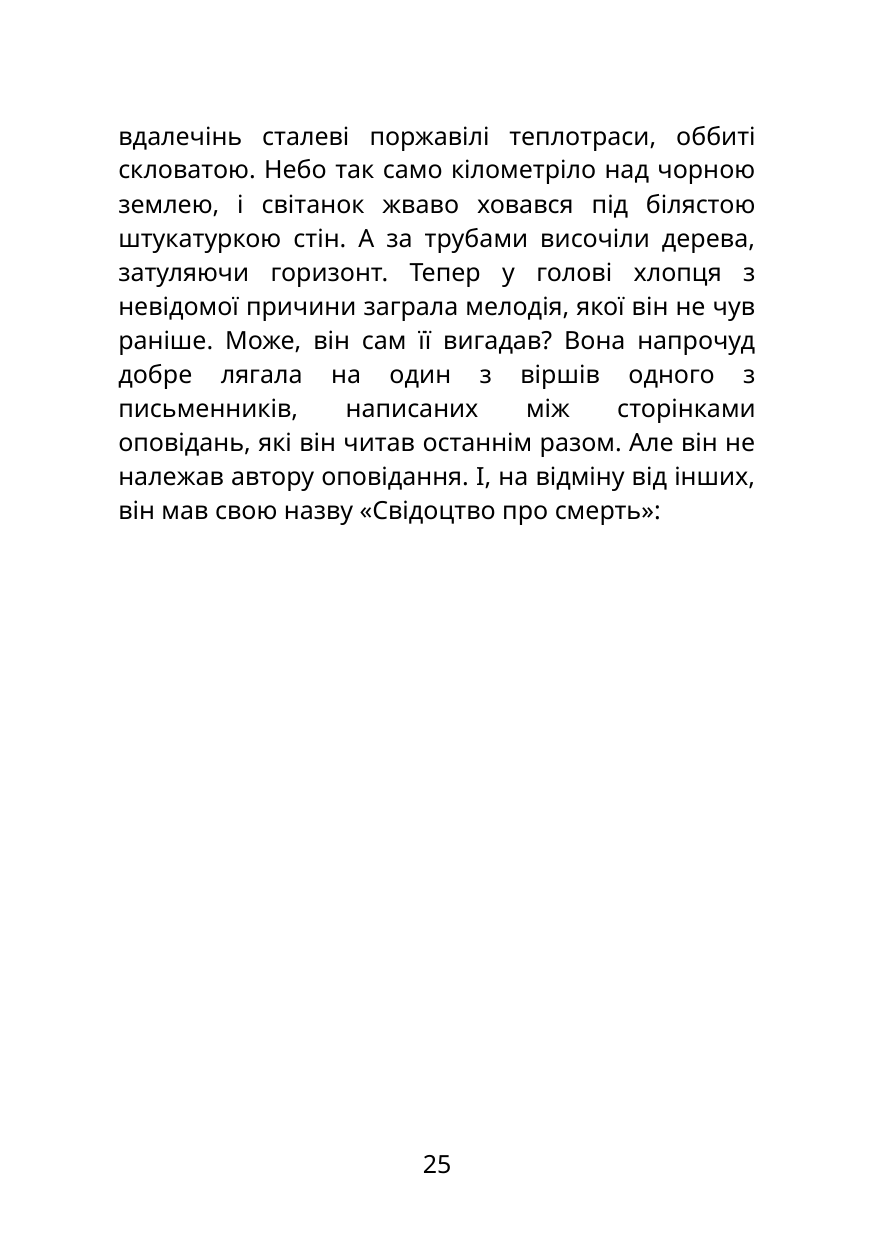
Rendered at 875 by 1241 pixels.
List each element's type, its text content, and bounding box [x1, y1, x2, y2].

text вдалечінь сталеві поржавілі теплотраси, оббиті скловатою. Небо так само кілометріло над чорною землею, і світанок жваво ховався під білястою штукатуркою стін. А за трубами височіли дерева, затуляючи горизонт. Тепер у голові хлопця з невідомої причини заграла мелодія, якої він не чув раніше. Може, він сам її вигадав? Вона напрочуд добре лягала на один з віршів одного з письменників, написаних між сторінками оповідань, які він читав останнім разом. Але він не належав автору оповідання. І, на відміну від інших, він мав свою назву «Свідоцтво про смерть»: [118, 118, 756, 527]
